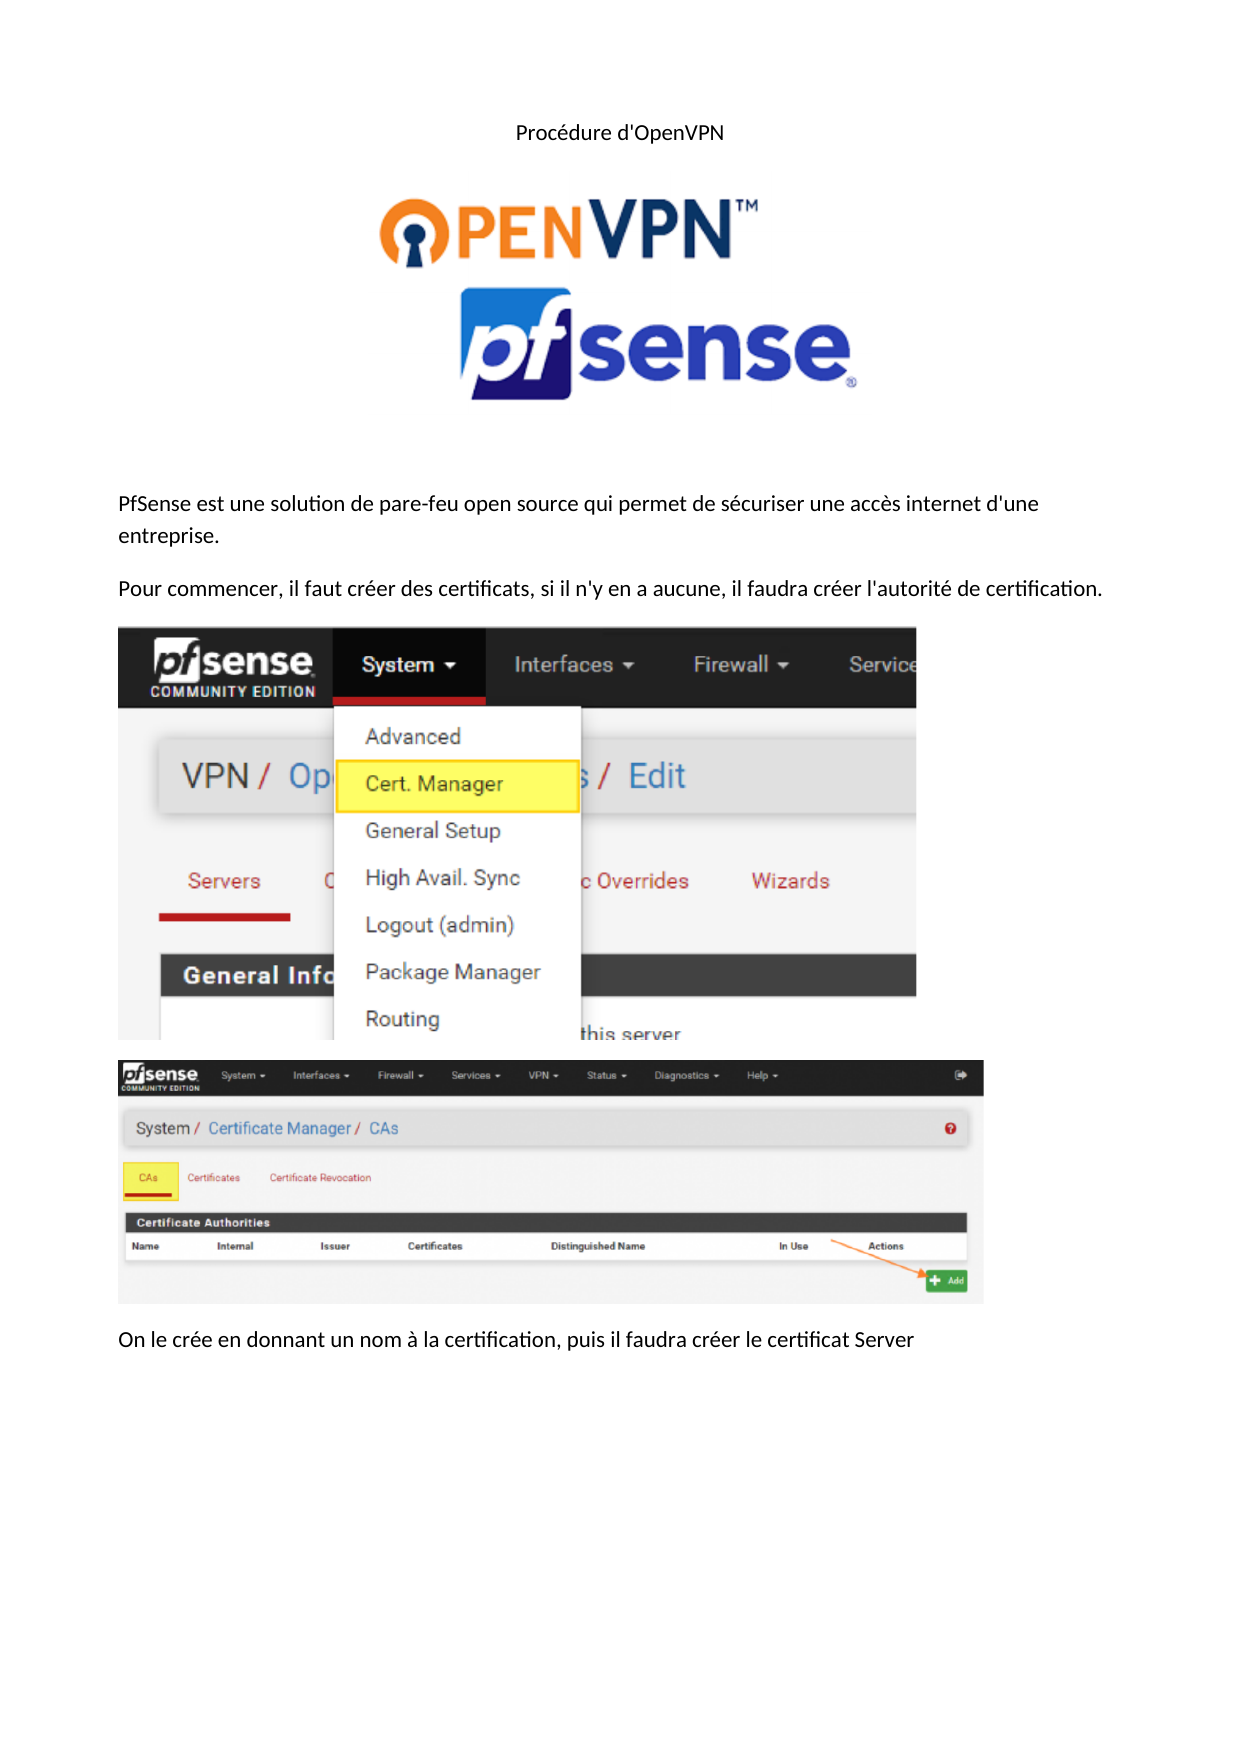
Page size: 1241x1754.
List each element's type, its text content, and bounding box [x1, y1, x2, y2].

text On le crée en donnant un nom à la certification, puis il faudra créer le certificat Server [118, 1325, 1122, 1353]
text PfSense est une solution de pare-feu open source qui permet de sécuriser une accès internet d'une entreprise. [118, 489, 1122, 549]
text Pour commencer, il faut créer des certificats, si il n'y en a aucune, il faudra créer l'autorité de certification. [118, 574, 1122, 602]
text Procédure d'OpenVPN [118, 118, 1122, 146]
